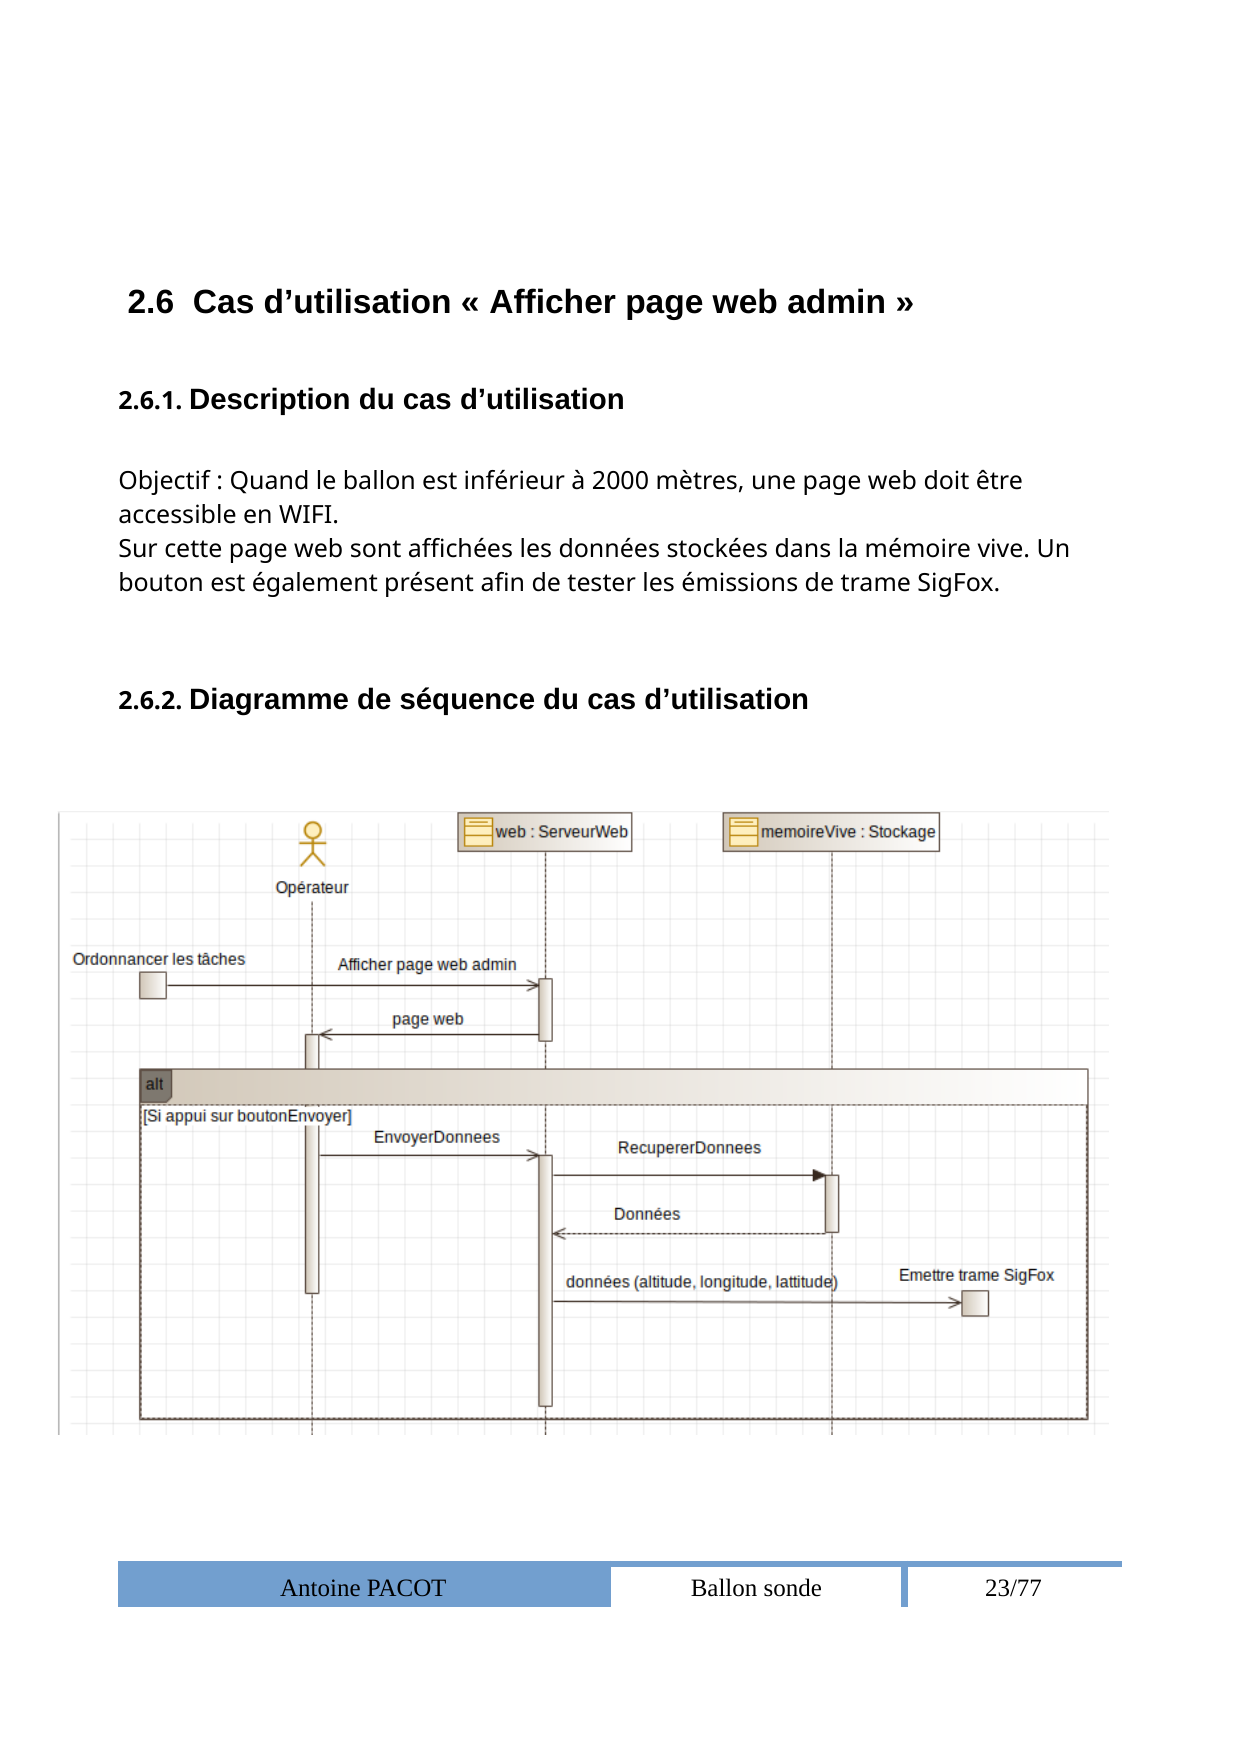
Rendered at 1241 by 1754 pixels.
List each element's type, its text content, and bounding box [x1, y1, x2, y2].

picture [57, 811, 1109, 1435]
subtitle Description du cas d’utilisation [118, 382, 1122, 416]
subtitle Diagramme de séquence du cas d’utilisation [118, 682, 1122, 717]
subtitle Cas d’utilisation « Afficher page web admin » [118, 282, 1122, 320]
text Objectif : Quand le ballon est inférieur à 2000 mètres, une page web doit être accessible en WIFI. Sur cette page web sont affichées les données stockées dans la mémoire vive. Un bouton est également présent afin de tester les émissions de trame SigFox. [118, 463, 1122, 599]
